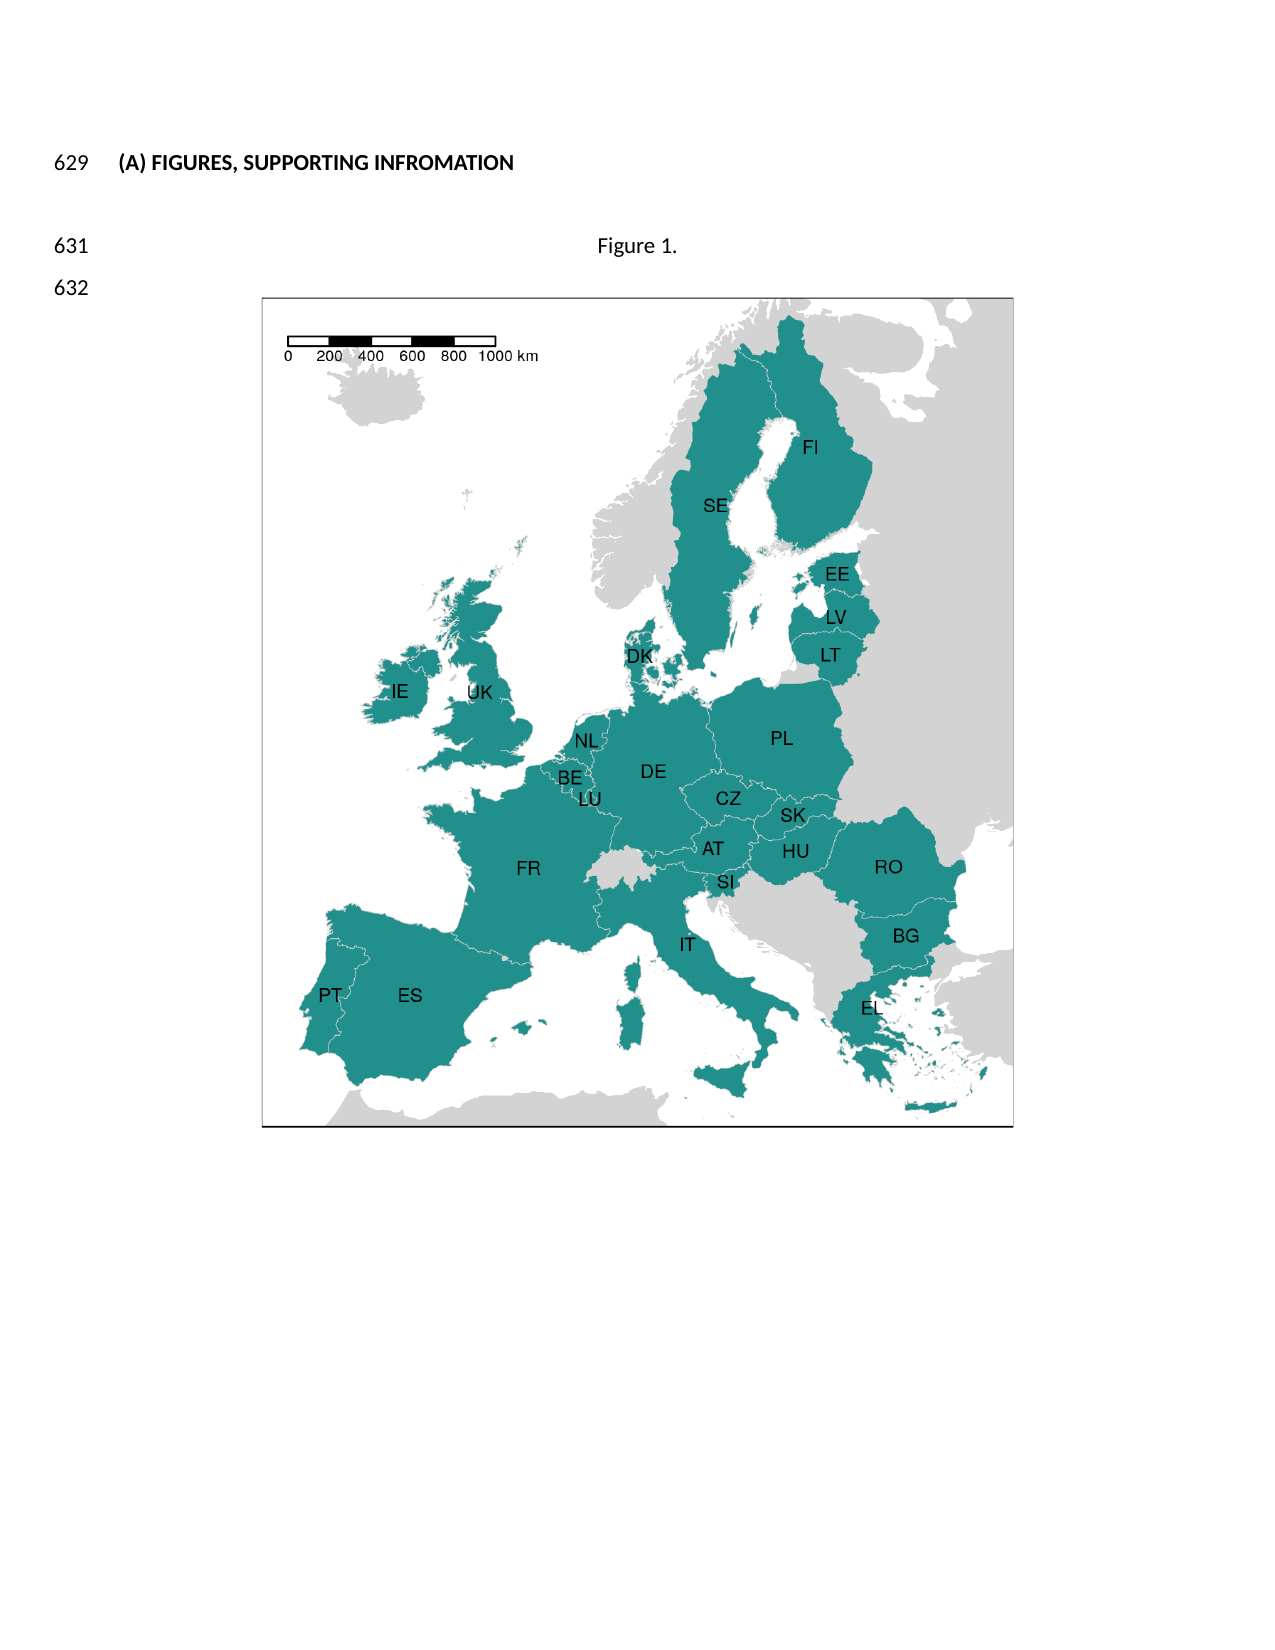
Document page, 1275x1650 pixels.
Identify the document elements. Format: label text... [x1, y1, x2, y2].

picture [261, 273, 1014, 1151]
text Figure 1. [118, 232, 1157, 259]
subtitle (A) FIGURES, SUPPORTING INFROMATION [118, 148, 1157, 218]
